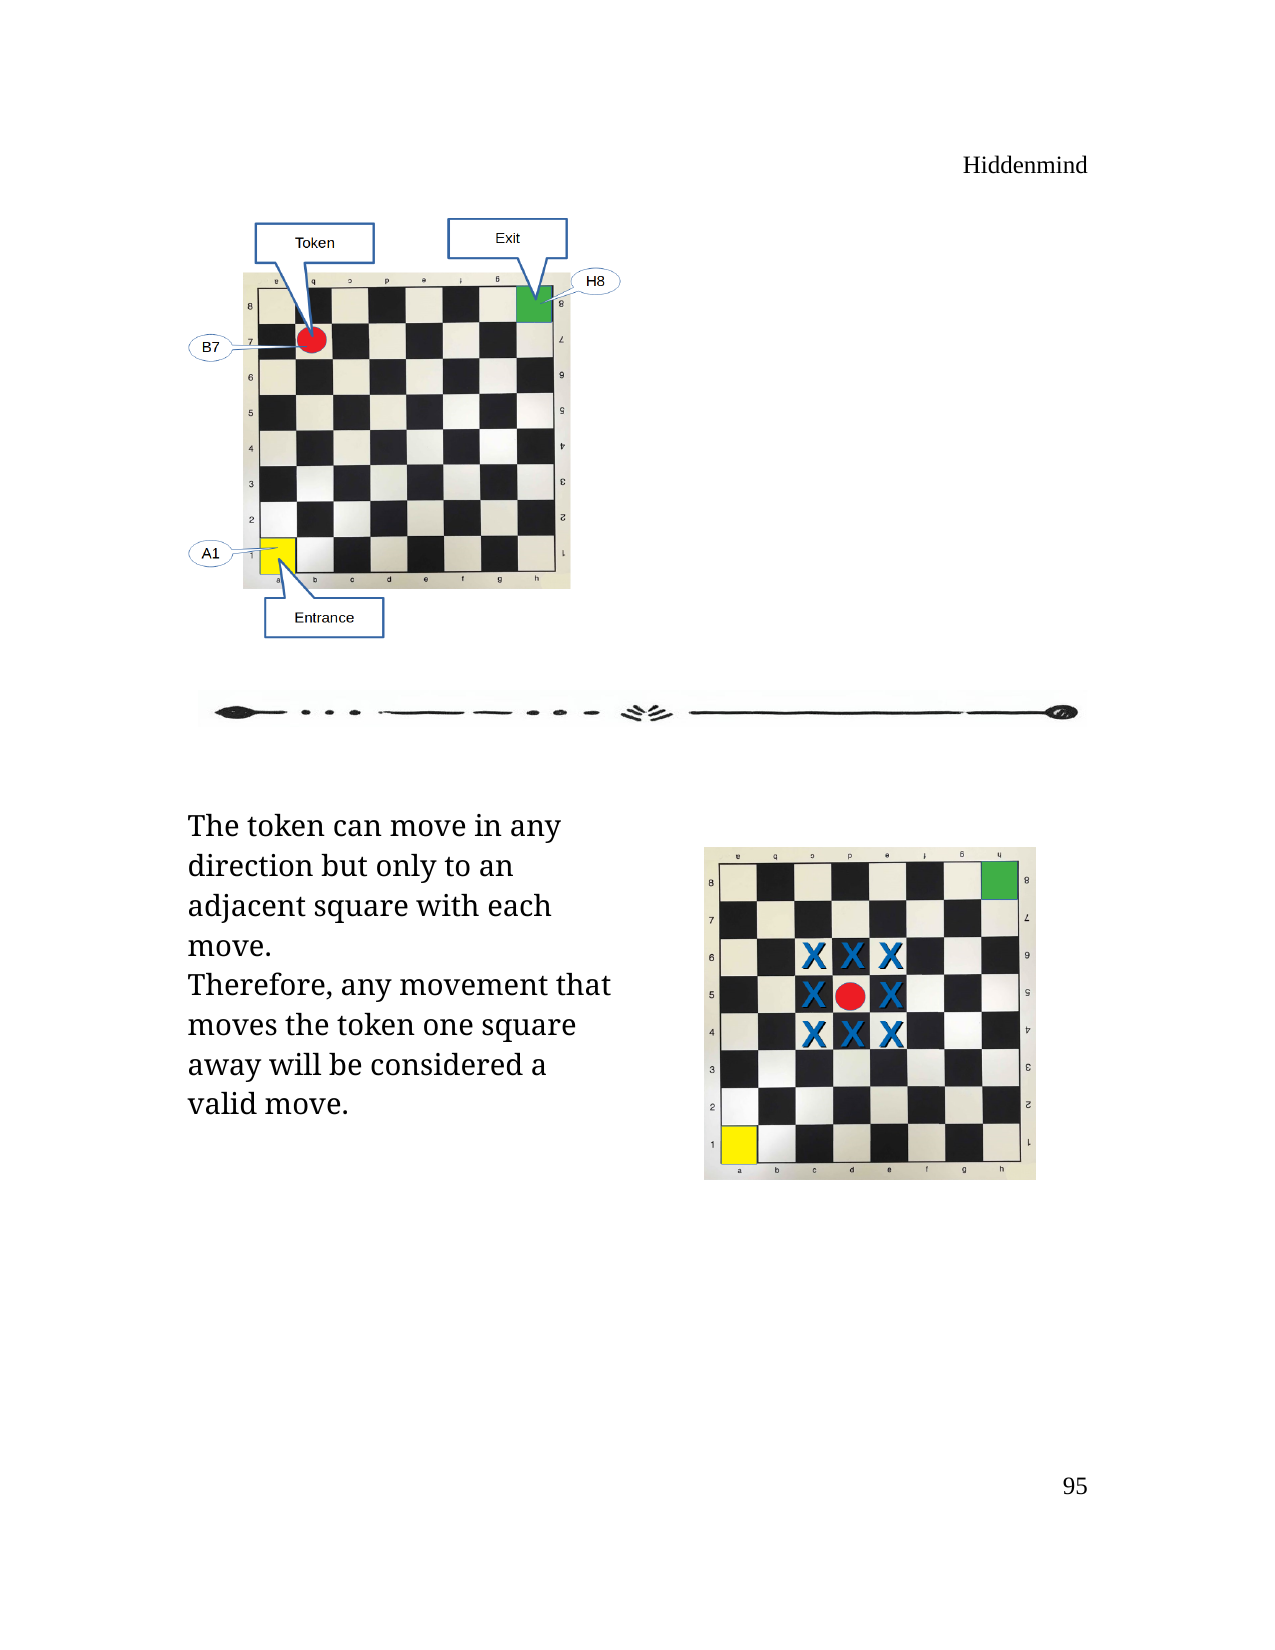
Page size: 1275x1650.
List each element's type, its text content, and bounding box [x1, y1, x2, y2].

picture [198, 690, 1088, 727]
text Therefore, any movement that moves the token one square away will be considered a valid move. [187, 964, 622, 1123]
picture [700, 845, 1040, 1184]
text The token can move in any direction but only to an adjacent square with each move. [187, 806, 622, 964]
picture [187, 210, 623, 641]
